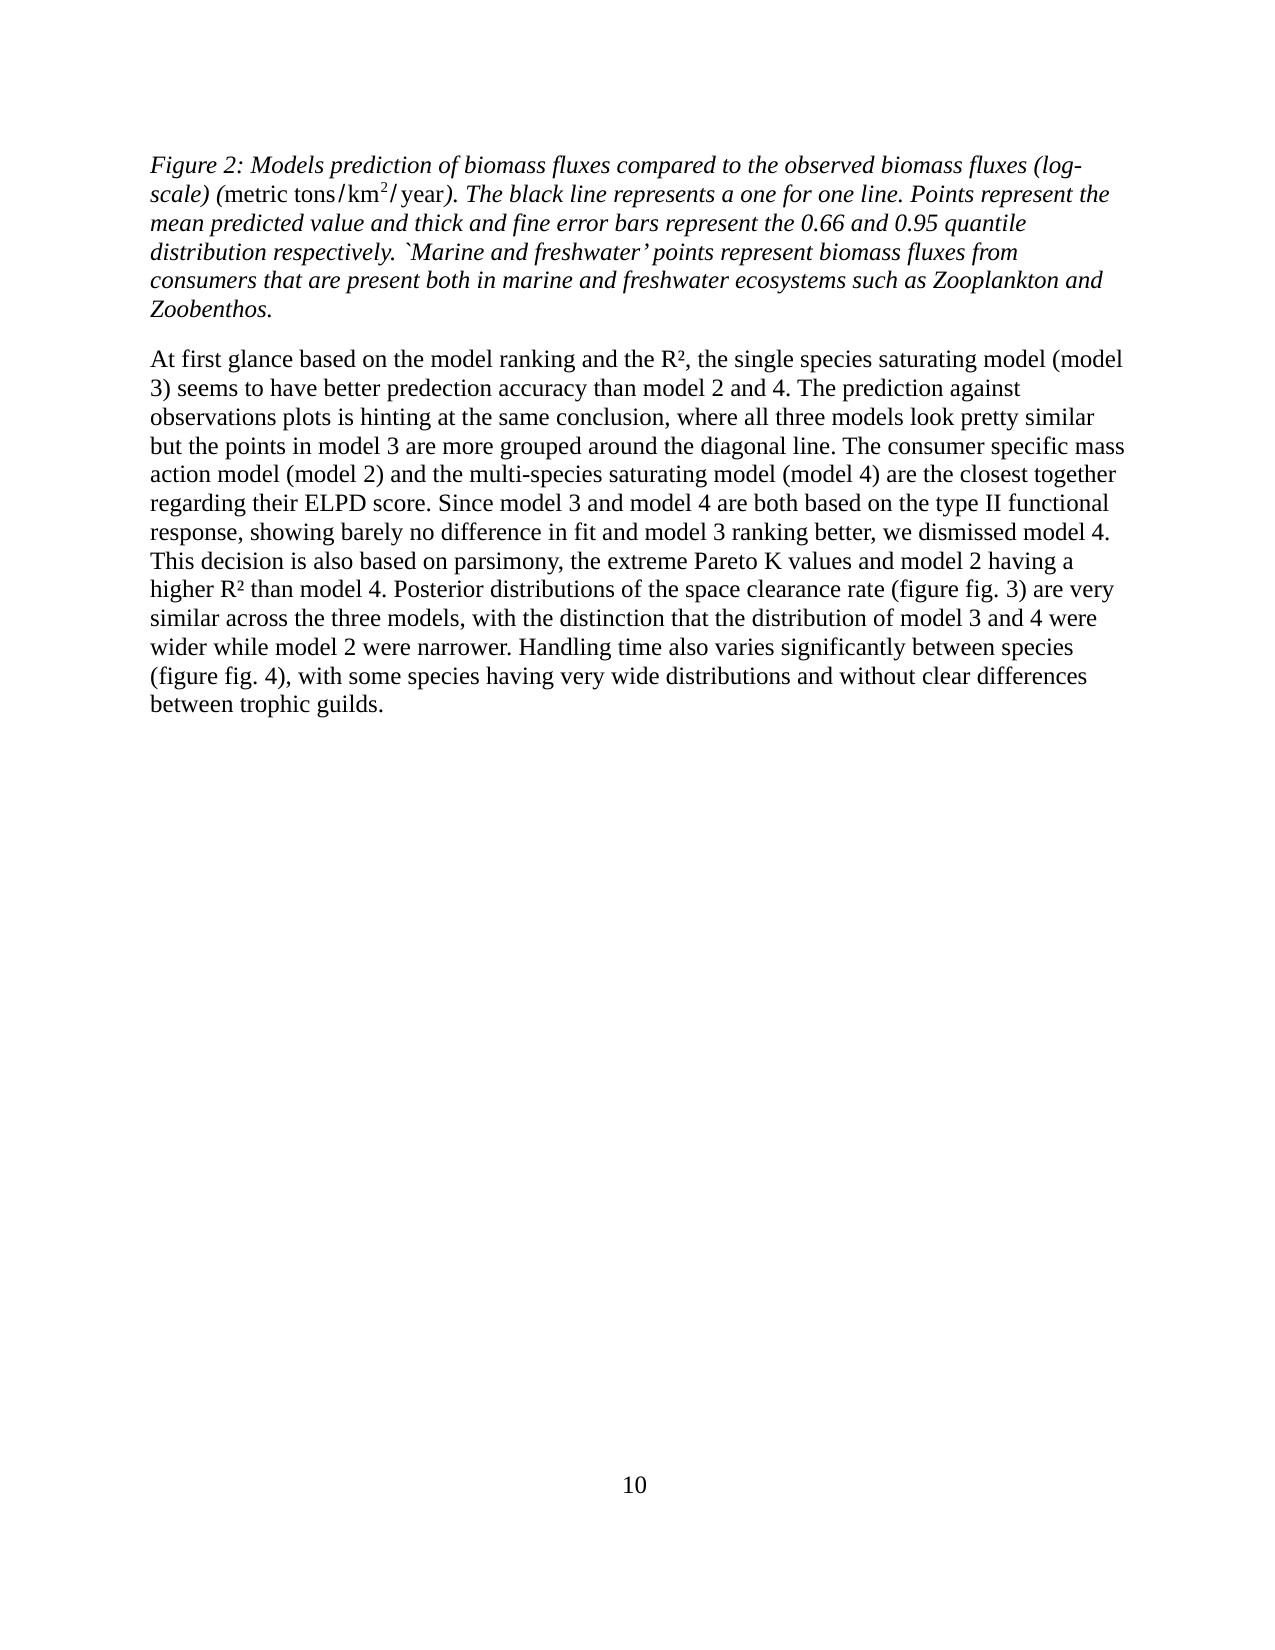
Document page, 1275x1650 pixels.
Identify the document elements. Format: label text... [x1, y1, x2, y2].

text Figure 2: Models prediction of biomass fluxes compared to the observed biomass fluxes (log-scale) (). The black line represents a one for one line. Points represent the mean predicted value and thick and fine error bars represent the 0.66 and 0.95 quantile distribution respectively. `Marine and freshwater’ points represent biomass fluxes from consumers that are present both in marine and freshwater ecosystems such as Zooplankton and Zoobenthos. [150, 150, 1125, 323]
text At first glance based on the model ranking and the R², the single species saturating model (model 3) seems to have better predection accuracy than model 2 and 4. The prediction against observations plots is hinting at the same conclusion, where all three models look pretty similar but the points in model 3 are more grouped around the diagonal line. The consumer specific mass action model (model 2) and the multi-species saturating model (model 4) are the closest together regarding their ELPD score. Since model 3 and model 4 are both based on the type II functional response, showing barely no difference in fit and model 3 ranking better, we dismissed model 4. This decision is also based on parsimony, the extreme Pareto K values and model 2 having a higher R² than model 4. Posterior distributions of the space clearance rate (figure fig. 3) are very similar across the three models, with the distinction that the distribution of model 3 and 4 were wider while model 2 were narrower. Handling time also varies significantly between species (figure fig. 4), with some species having very wide distributions and without clear differences between trophic guilds. [150, 344, 1125, 718]
